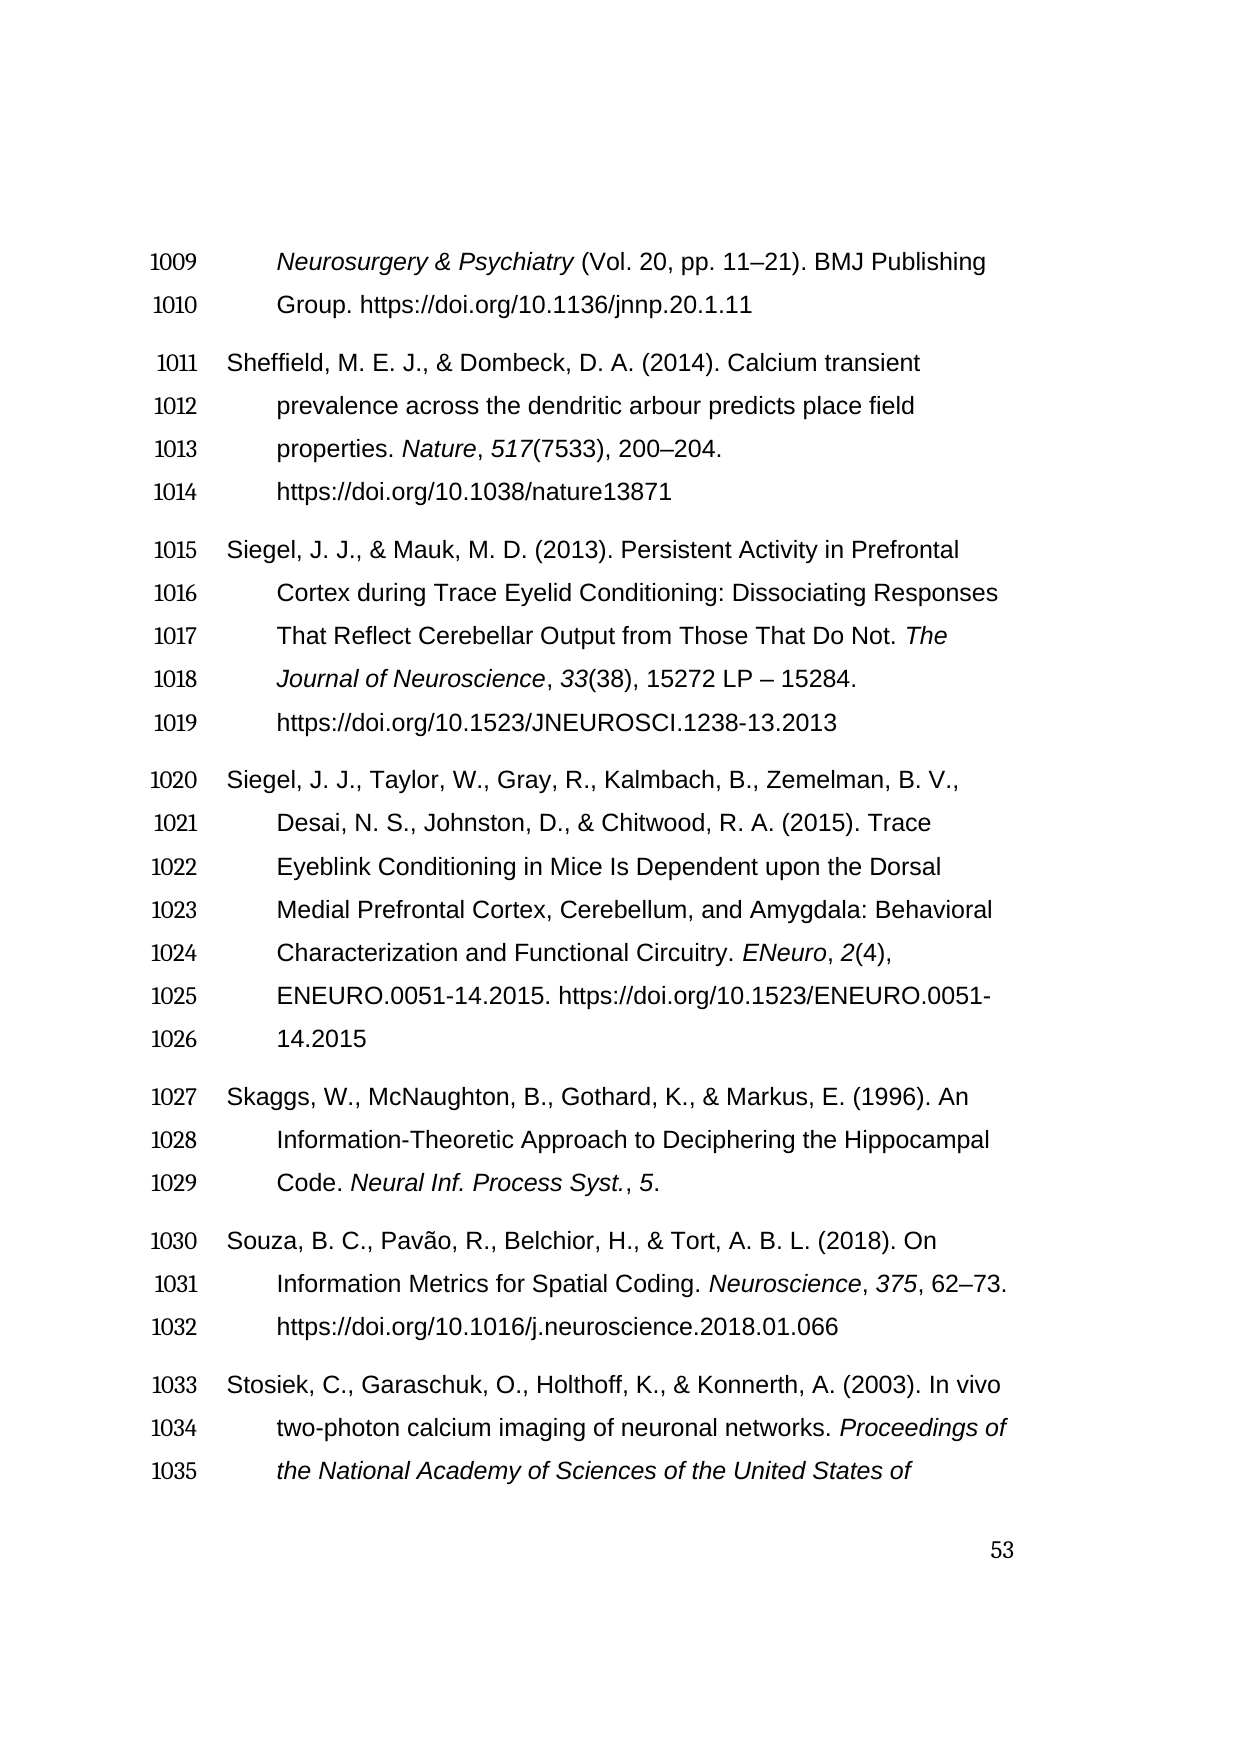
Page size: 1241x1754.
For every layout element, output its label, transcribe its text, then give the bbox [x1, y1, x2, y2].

text Sheffield, M. E. J., & Dombeck, D. A. (2014). Calcium transient prevalence across the dendritic arbour predicts place field properties. Nature, 517(7533), 200–204. https://doi.org/10.1038/nature13871 [226, 348, 1014, 506]
text Stosiek, C., Garaschuk, O., Holthoff, K., & Konnerth, A. (2003). In vivo two-photon calcium imaging of neuronal networks. Proceedings of the National Academy of Sciences of the United States of [226, 1370, 1014, 1485]
text Siegel, J. J., Taylor, W., Gray, R., Kalmbach, B., Zemelman, B. V., Desai, N. S., Johnston, D., & Chitwood, R. A. (2015). Trace Eyeblink Conditioning in Mice Is Dependent upon the Dorsal Medial Prefrontal Cortex, Cerebellum, and Amygdala: Behavioral Characterization and Functional Circuitry. ENeuro, 2(4), ENEURO.0051-14.2015. https://doi.org/10.1523/ENEURO.0051-14.2015 [226, 765, 1014, 1053]
text Siegel, J. J., & Mauk, M. D. (2013). Persistent Activity in Prefrontal Cortex during Trace Eyelid Conditioning: Dissociating Responses That Reflect Cerebellar Output from Those That Do Not. The Journal of Neuroscience, 33(38), 15272 LP – 15284. https://doi.org/10.1523/JNEUROSCI.1238-13.2013 [226, 535, 1014, 736]
text Souza, B. C., Pavão, R., Belchior, H., & Tort, A. B. L. (2018). On Information Metrics for Spatial Coding. Neuroscience, 375, 62–73. https://doi.org/10.1016/j.neuroscience.2018.01.066 [226, 1226, 1014, 1341]
text Skaggs, W., McNaughton, B., Gothard, K., & Markus, E. (1996). An Information-Theoretic Approach to Deciphering the Hippocampal Code. Neural Inf. Process Syst., 5. [226, 1082, 1014, 1197]
text Neurosurgery & Psychiatry (Vol. 20, pp. 11–21). BMJ Publishing Group. https://doi.org/10.1136/jnnp.20.1.11 [226, 247, 1014, 319]
